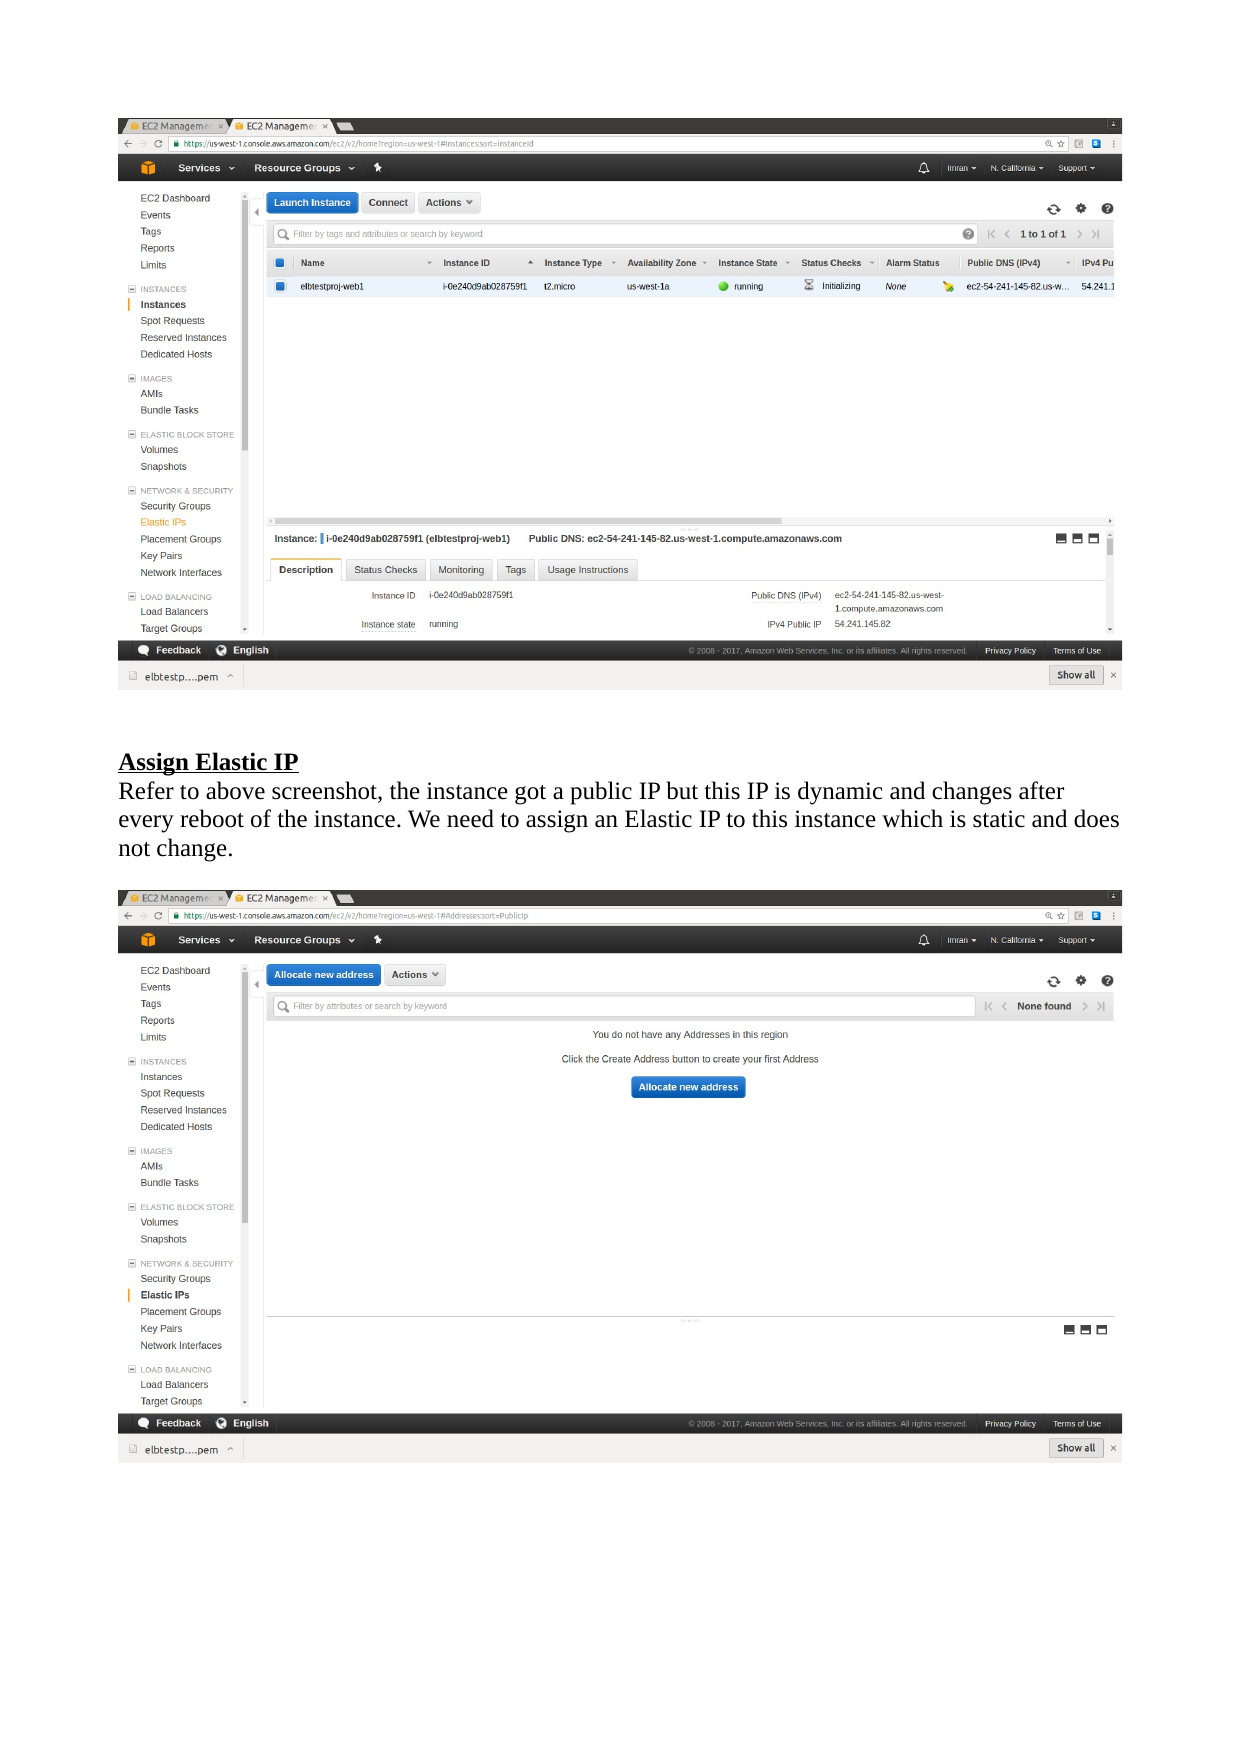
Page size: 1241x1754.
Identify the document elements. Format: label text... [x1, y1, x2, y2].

text Refer to above screenshot, the instance got a public IP but this IP is dynamic and changes after every reboot of the instance. We need to assign an Elastic IP to this instance which is static and does not change. [118, 776, 1122, 862]
picture [118, 890, 1123, 1463]
text Assign Elastic IP [118, 747, 1122, 776]
picture [118, 118, 1123, 690]
